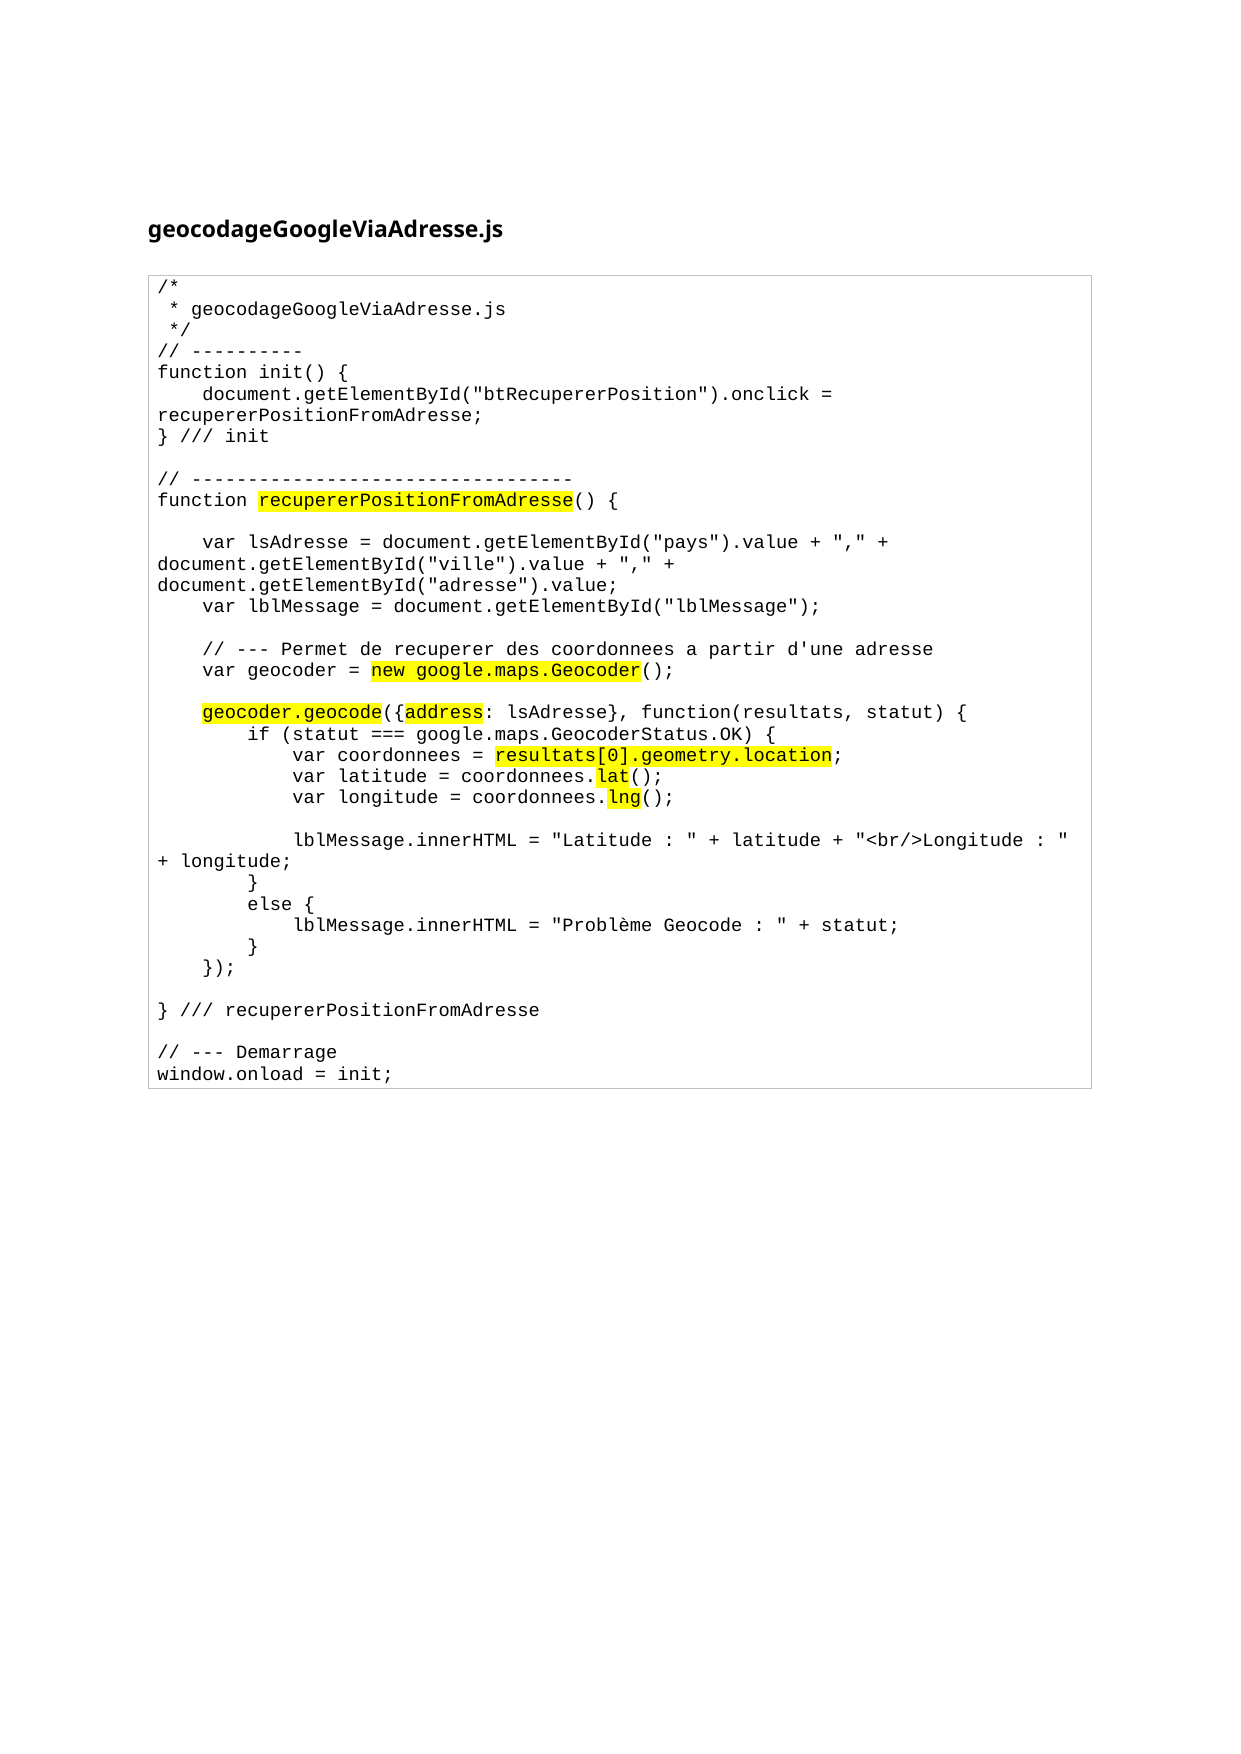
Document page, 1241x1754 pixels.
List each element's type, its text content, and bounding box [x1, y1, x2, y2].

text lblMessage.innerHTML = "Problème Geocode : " + statut; [149, 912, 1091, 934]
text } /// init [149, 424, 1091, 448]
text var lsAdresse = document.getElementById("pays").value + "," + document.getElementById("ville").value + "," + document.getElementById("adresse").value; [149, 530, 1091, 594]
text var longitude = coordonnees.lng(); [149, 785, 1091, 809]
text lblMessage.innerHTML = "Latitude : " + latitude + "<br/>Longitude : " + longitude; [149, 827, 1091, 870]
text } /// recupererPositionFromAdresse [149, 997, 1091, 1022]
text // --- Demarrage [149, 1040, 1091, 1061]
text } [149, 870, 1091, 891]
text } [149, 934, 1091, 955]
text // --- Permet de recuperer des coordonnees a partir d'une adresse [149, 636, 1091, 657]
text var coordonnees = resultats[0].geometry.location; [149, 742, 1091, 764]
text var geocoder = new google.maps.Geocoder(); [149, 657, 1091, 682]
text geocoder.geocode({address: lsAdresse}, function(resultats, statut) { [149, 700, 1091, 721]
text if (statut === google.maps.GeocoderStatus.OK) { [149, 721, 1091, 742]
text // ---------- [149, 339, 1091, 360]
text var lblMessage = document.getElementById("lblMessage"); [149, 594, 1091, 618]
text // ---------------------------------- [149, 466, 1091, 487]
text */ [149, 317, 1091, 339]
text geocodageGoogleViaAdresse.js [148, 212, 1092, 244]
text }); [149, 955, 1091, 979]
text document.getElementById("btRecupererPosition").onclick = recupererPositionFromAdresse; [149, 381, 1091, 424]
text var latitude = coordonnees.lat(); [149, 764, 1091, 785]
text function init() { [149, 360, 1091, 381]
text function recupererPositionFromAdresse() { [149, 487, 1091, 512]
text /* [149, 276, 1091, 296]
text * geocodageGoogleViaAdresse.js [149, 296, 1091, 317]
text window.onload = init; [149, 1061, 1091, 1088]
text else { [149, 891, 1091, 912]
